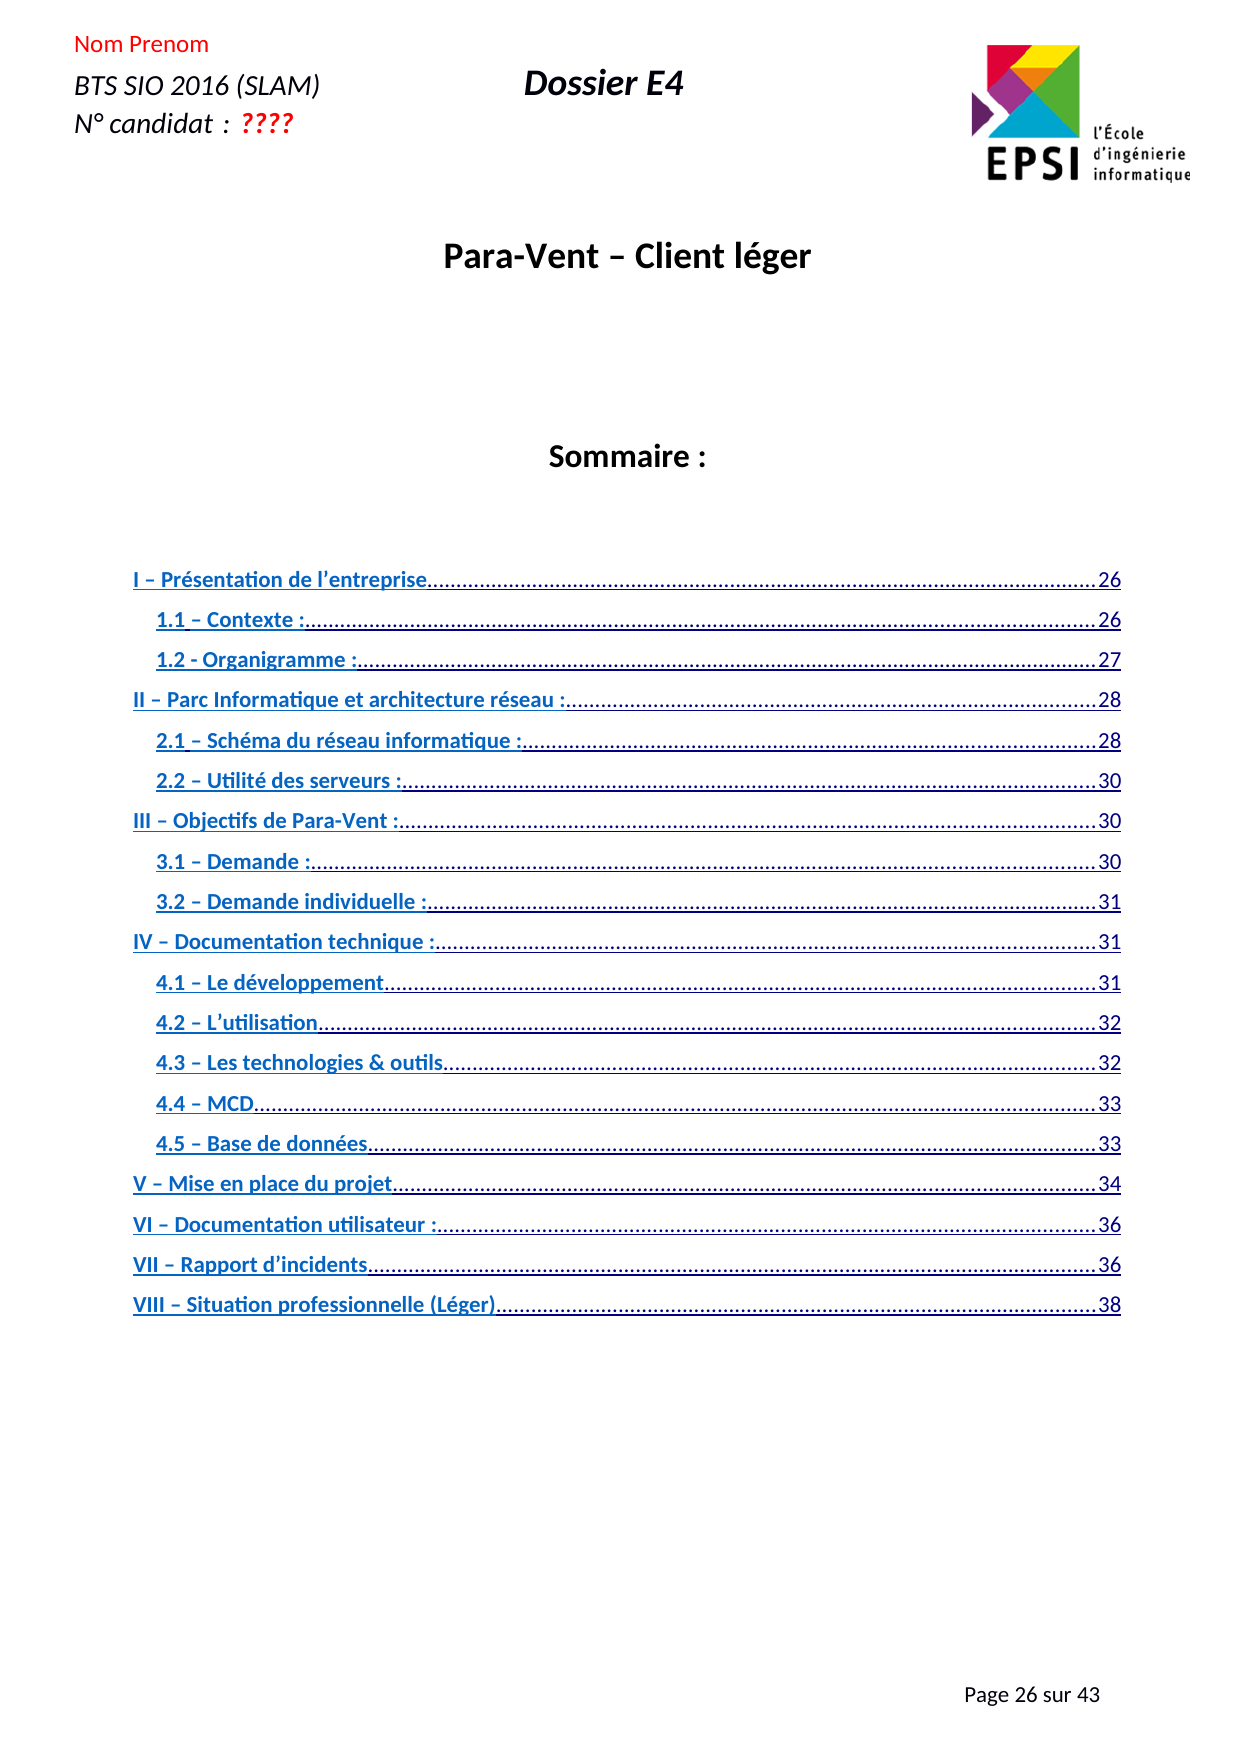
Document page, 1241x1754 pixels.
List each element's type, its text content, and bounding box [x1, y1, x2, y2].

text 1.1 – Contexte : 26 [156, 605, 1122, 633]
subtitle Para-Vent – Client léger [133, 232, 1122, 278]
text 4.2 – L’utilisation 32 [156, 1008, 1122, 1036]
text 4.3 – Les technologies & outils 32 [156, 1048, 1122, 1076]
text IV – Documentation technique : 31 [133, 927, 1122, 956]
text III – Objectifs de Para-Vent : 30 [133, 807, 1122, 834]
text II – Parc Informatique et architecture réseau : 28 [133, 686, 1122, 714]
text VII – Rapport d’incidents 36 [133, 1250, 1122, 1278]
text Sommaire : [133, 435, 1122, 476]
text VIII – Situation professionnelle (Léger) 38 [133, 1290, 1122, 1318]
text VI – Documentation utilisateur : 36 [133, 1210, 1122, 1238]
text 3.2 – Demande individuelle : 31 [156, 887, 1122, 915]
text 2.1 – Schéma du réseau informatique : 28 [156, 726, 1122, 754]
text 3.1 – Demande : 30 [156, 847, 1122, 875]
text 1.2 - Organigramme : 27 [156, 645, 1122, 673]
text 4.1 – Le développement 31 [156, 968, 1122, 996]
text 2.2 – Utilité des serveurs : 30 [156, 766, 1122, 794]
text I – Présentation de l’entreprise 26 [133, 565, 1122, 593]
text 4.4 – MCD 33 [156, 1089, 1122, 1117]
text 4.5 – Base de données 33 [156, 1129, 1122, 1157]
text V – Mise en place du projet 34 [133, 1169, 1122, 1197]
